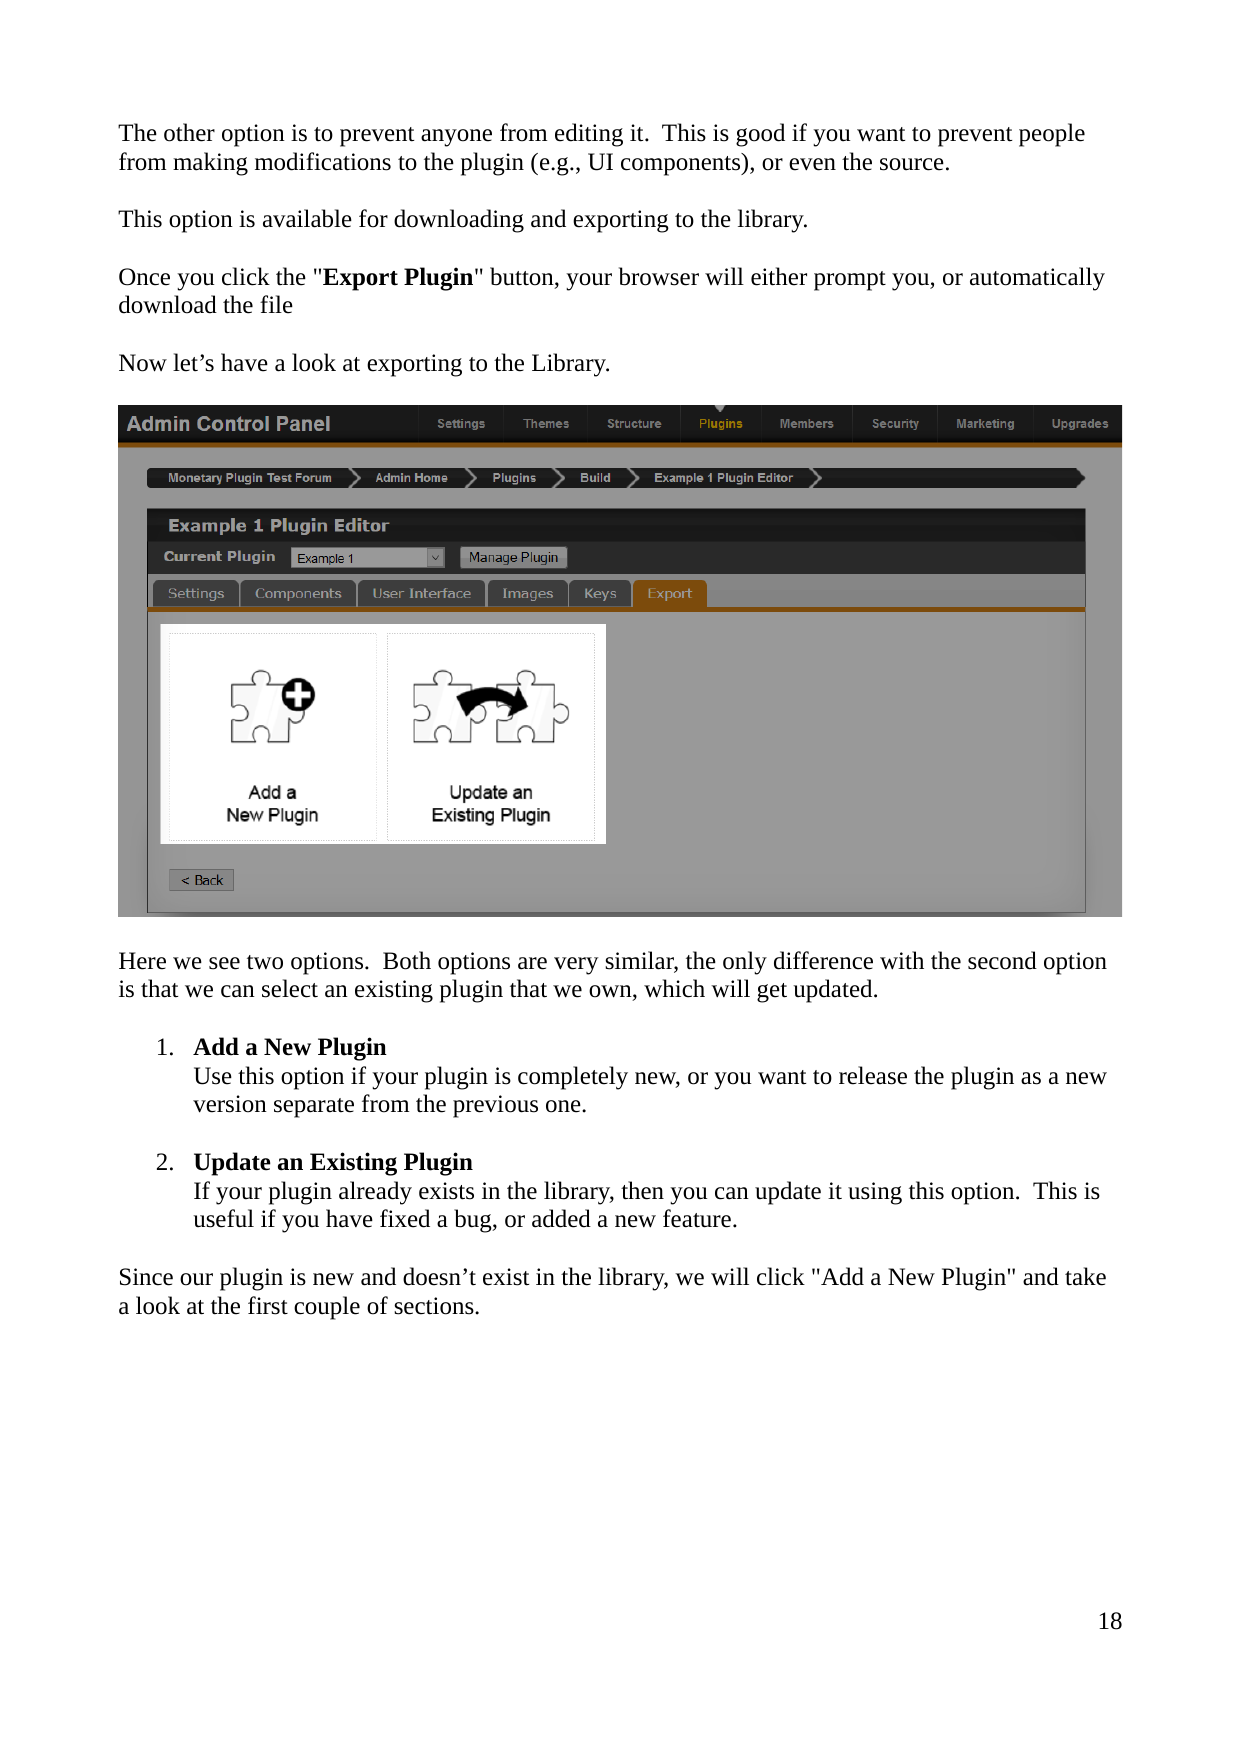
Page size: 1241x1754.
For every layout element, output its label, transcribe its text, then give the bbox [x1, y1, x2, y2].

text This option is available for downloading and exporting to the library. [118, 204, 1122, 233]
text Now let’s have a look at exporting to the Library. [118, 348, 1122, 377]
text The other option is to prevent anyone from editing it. This is good if you want to prevent people from making modifications to the plugin (e.g., UI components), or even the source. [118, 118, 1122, 176]
picture [118, 405, 1123, 917]
text Here we see two options. Both options are very similar, the only difference with the second option is that we can select an existing plugin that we own, which will get updated. [118, 946, 1122, 1003]
list Update an Existing Plugin If your plugin already exists in the library, then you can update it using this option. This is useful if you have fixed a bug, or added a new feature. [156, 1147, 1122, 1233]
list Add a New Plugin Use this option if your plugin is completely new, or you want to release the plugin as a new version separate from the previous one. [156, 1032, 1122, 1147]
text Once you click the "Export Plugin" button, your browser will either prompt you, or automatically download the file [118, 262, 1122, 319]
text Since our plugin is new and doesn’t exist in the library, we will click "Add a New Plugin" and take a look at the first couple of sections. [118, 1262, 1122, 1319]
